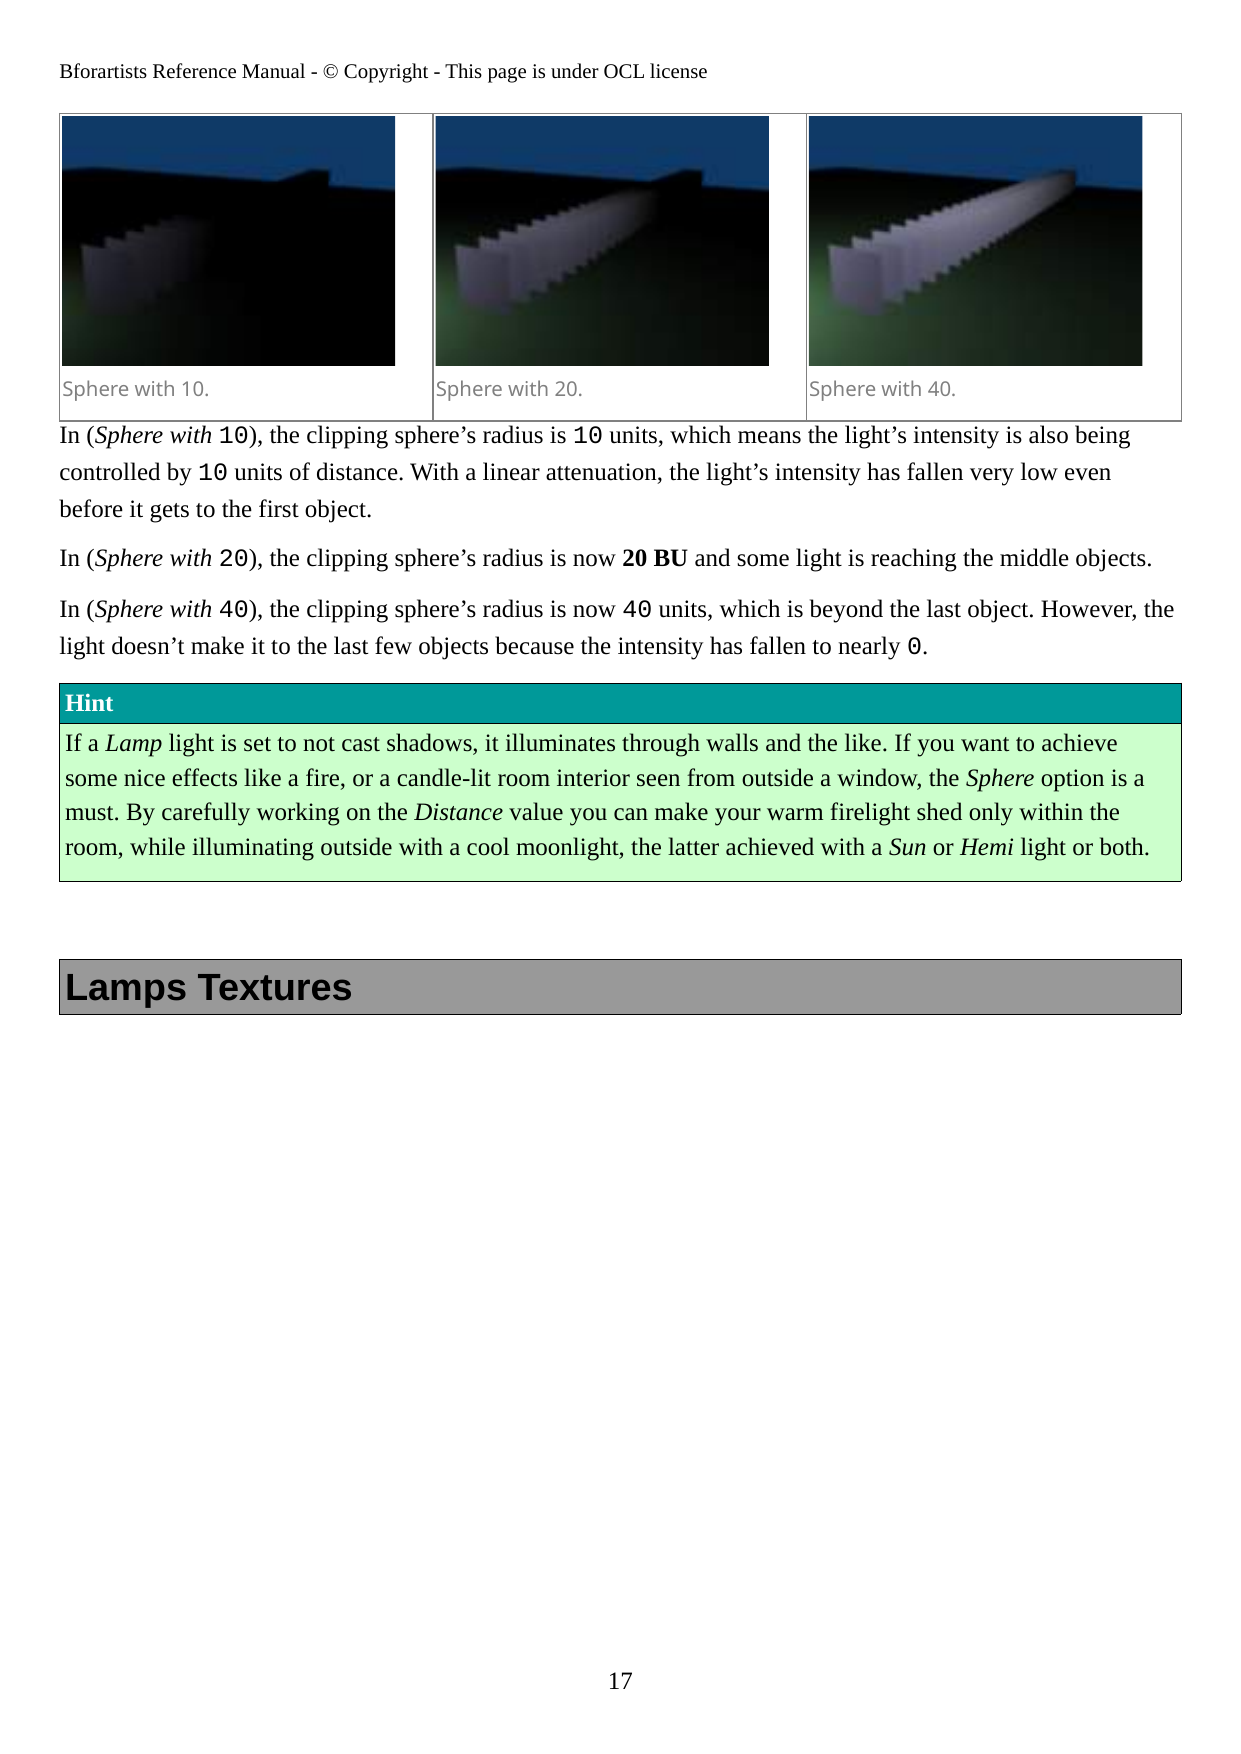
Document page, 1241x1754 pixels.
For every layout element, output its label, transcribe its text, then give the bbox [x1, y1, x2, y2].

text In (Sphere with 20), the clipping sphere’s radius is now 20 BU and some light is reaching the middle objects. [59, 543, 1181, 573]
table_header Sphere with 40. [807, 114, 1181, 420]
table_header Lamps Textures [60, 960, 1181, 1014]
table_header Hint [60, 684, 1181, 723]
picture [62, 116, 396, 366]
picture [808, 116, 1143, 366]
table_header Sphere with 20. [434, 114, 806, 420]
text In (Sphere with 40), the clipping sphere’s radius is now 40 units, which is beyond the last object. However, the light doesn’t make it to the last few objects because the intensity has fallen to nearly 0. [59, 594, 1181, 662]
text In (Sphere with 10), the clipping sphere’s radius is 10 units, which means the light’s intensity is also being controlled by 10 units of distance. With a linear attenuation, the light’s intensity has fallen very low even before it gets to the first object. [59, 422, 1181, 522]
table_header Sphere with 10. [60, 114, 432, 420]
picture [435, 116, 769, 366]
table_cell If a Lamp light is set to not cast shadows, it illuminates through walls and the like. If you want to achieve some nice effects like a fire, or a candle-lit room interior seen from outside a window, the Sphere option is a must. By carefully working on the Distance value you can make your warm firelight shed only within the room, while illuminating outside with a cool moonlight, the latter achieved with a Sun or Hemi light or both. [60, 724, 1181, 881]
